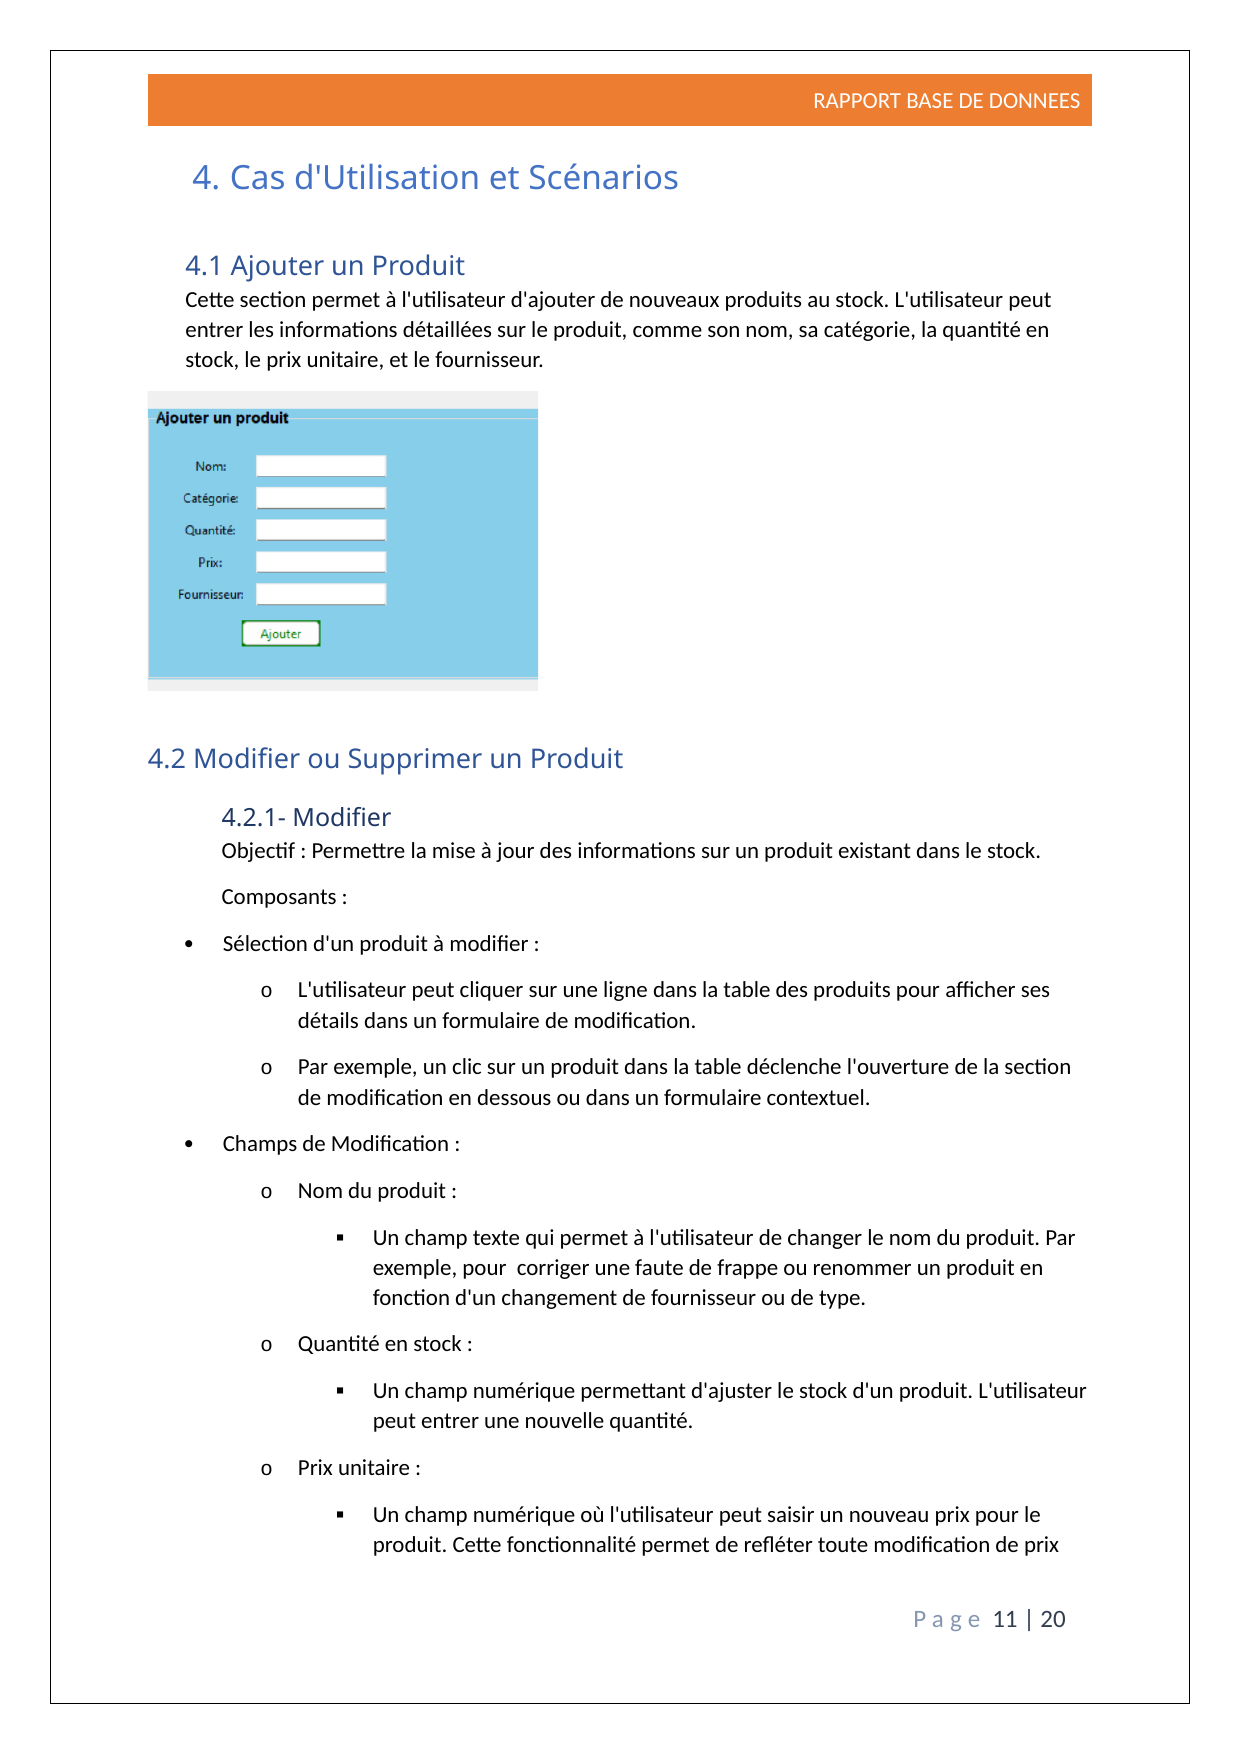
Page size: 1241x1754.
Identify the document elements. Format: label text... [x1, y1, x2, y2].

list Par exemple, un clic sur un produit dans la table déclenche l'ouverture de la section de modification en dessous ou dans un formulaire contextuel. [260, 1052, 1092, 1111]
text 4.2 Modifier ou Supprimer un Produit [148, 709, 1092, 776]
subtitle 4.1 Ajouter un Produit [185, 207, 1092, 283]
subtitle 4.2.1- Modifier [148, 799, 1092, 833]
list Sélection d'un produit à modifier : [185, 929, 1092, 957]
list Champs de Modification : [185, 1129, 1092, 1157]
text Objectif : Permettre la mise à jour des informations sur un produit existant dans le stock. [148, 836, 1092, 864]
list Cas d'Utilisation et Scénarios [192, 154, 1092, 199]
list Quantité en stock : [260, 1329, 1092, 1358]
list Un champ texte qui permet à l'utilisateur de changer le nom du produit. Par exemple, pour corriger une faute de frappe ou renommer un produit en fonction d'un changement de fournisseur ou de type. [335, 1223, 1092, 1311]
list Prix unitaire : [260, 1453, 1092, 1482]
list Un champ numérique où l'utilisateur peut saisir un nouveau prix pour le produit. Cette fonctionnalité permet de refléter toute modification de prix [335, 1500, 1092, 1558]
list Nom du produit : [260, 1176, 1092, 1204]
list Un champ numérique permettant d'ajuster le stock d'un produit. L'utilisateur peut entrer une nouvelle quantité. [335, 1377, 1092, 1434]
text Cette section permet à l'utilisateur d'ajouter de nouveaux produits au stock. L'utilisateur peut entrer les informations détaillées sur le produit, comme son nom, sa catégorie, la quantité en stock, le prix unitaire, et le fournisseur. [185, 285, 1092, 373]
text Composants : [148, 882, 1092, 910]
list L'utilisateur peut cliquer sur une ligne dans la table des produits pour afficher ses détails dans un formulaire de modification. [260, 975, 1092, 1034]
